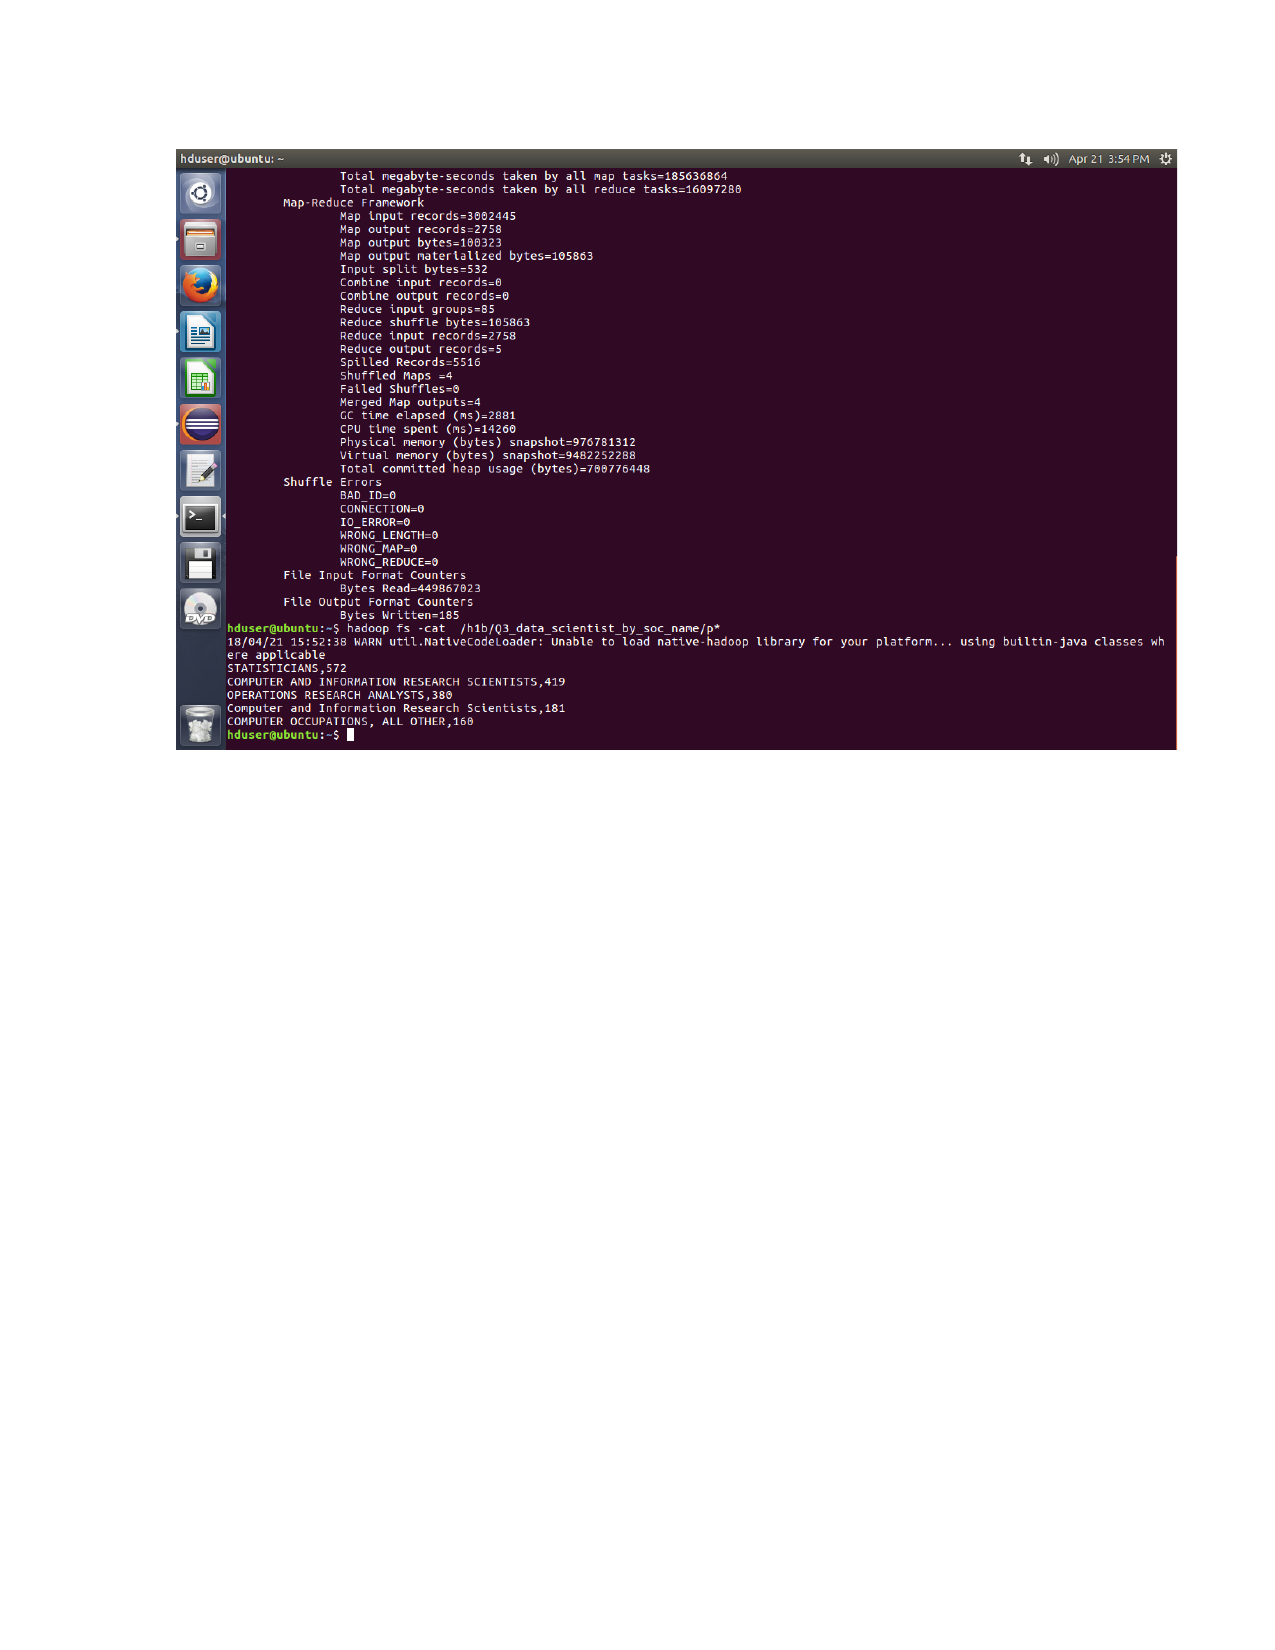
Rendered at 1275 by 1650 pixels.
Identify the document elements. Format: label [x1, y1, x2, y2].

picture [176, 149, 1178, 750]
